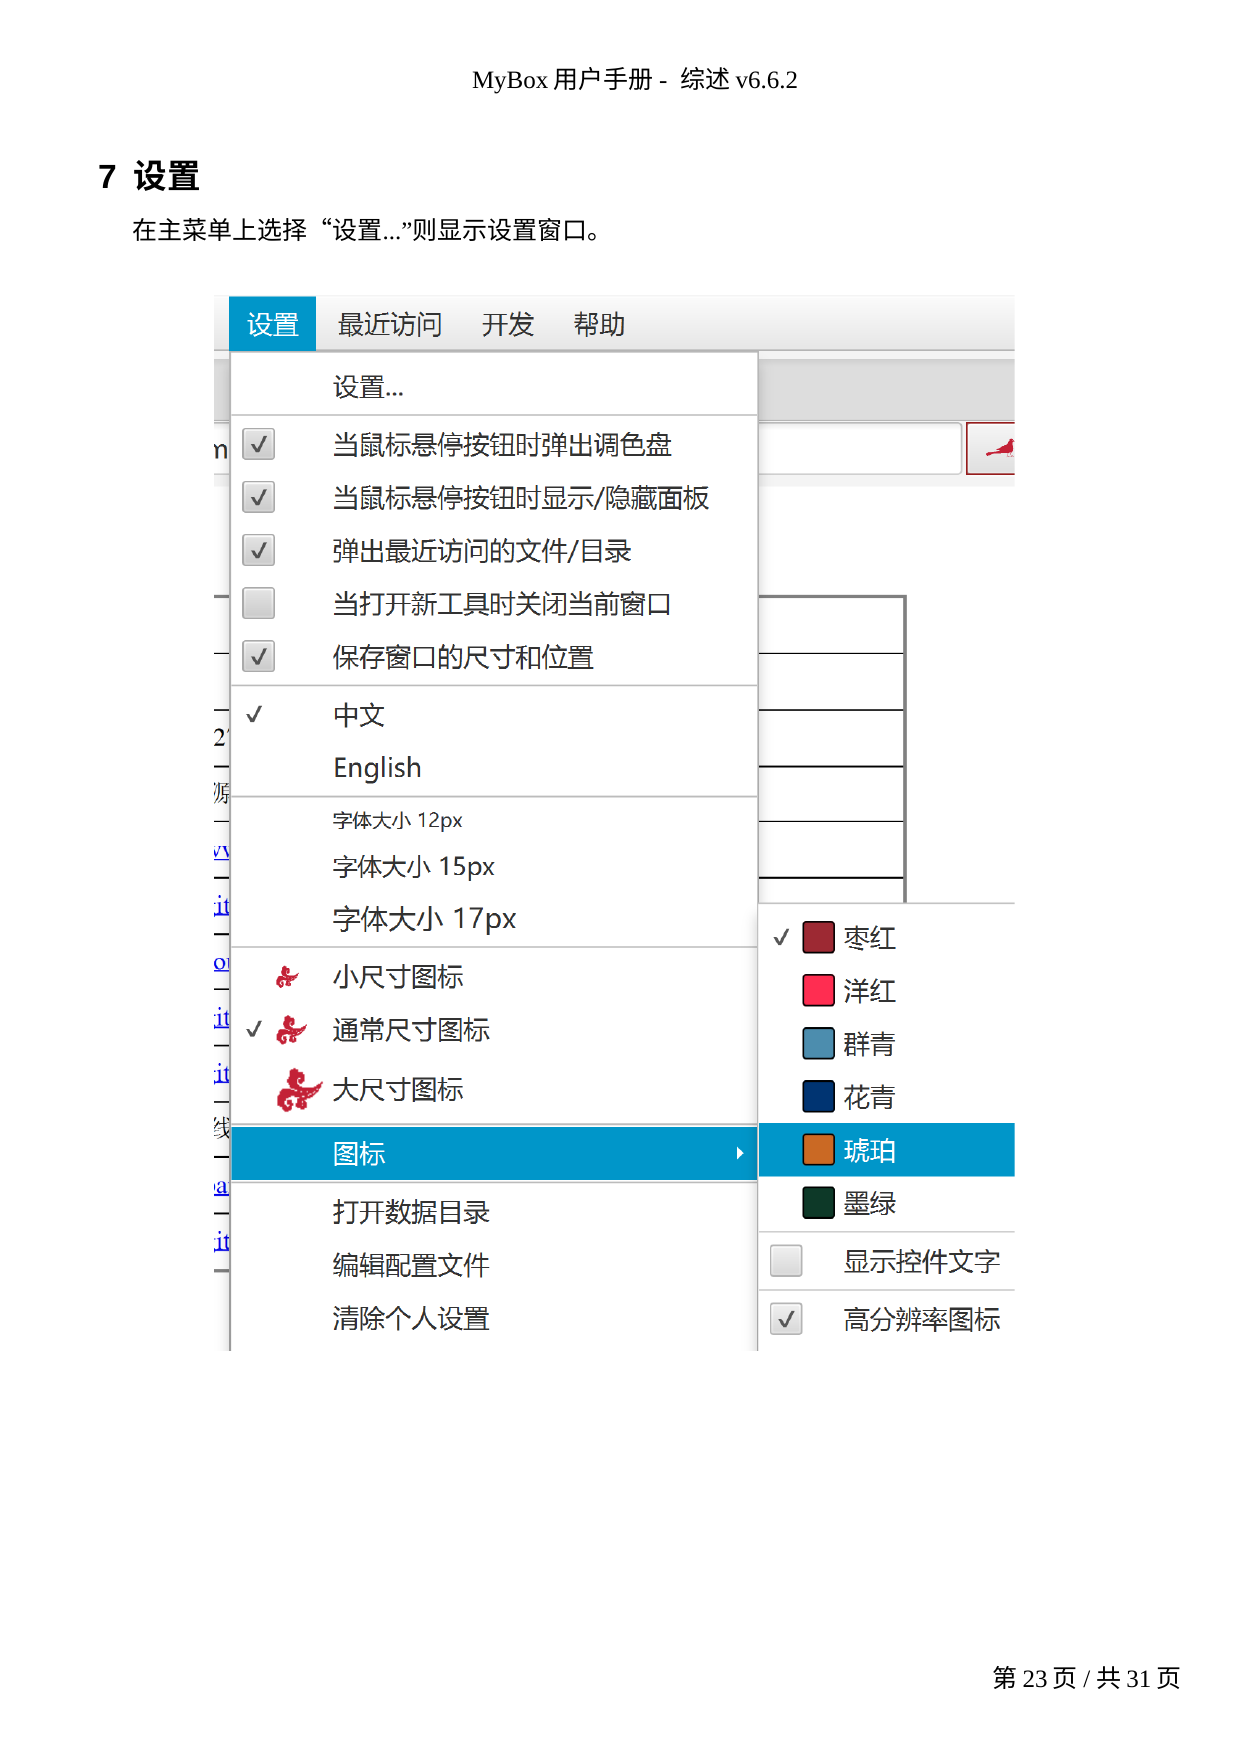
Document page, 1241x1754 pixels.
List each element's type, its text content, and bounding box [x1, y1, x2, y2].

subtitle 设置 [88, 150, 1181, 198]
text 在主菜单上选择“设置...”则显示设置窗口。 [88, 211, 1181, 247]
picture [804, 1135, 834, 1164]
picture [878, 1141, 894, 1162]
picture [213, 294, 1015, 1351]
picture [847, 1141, 854, 1160]
picture [362, 1142, 366, 1165]
